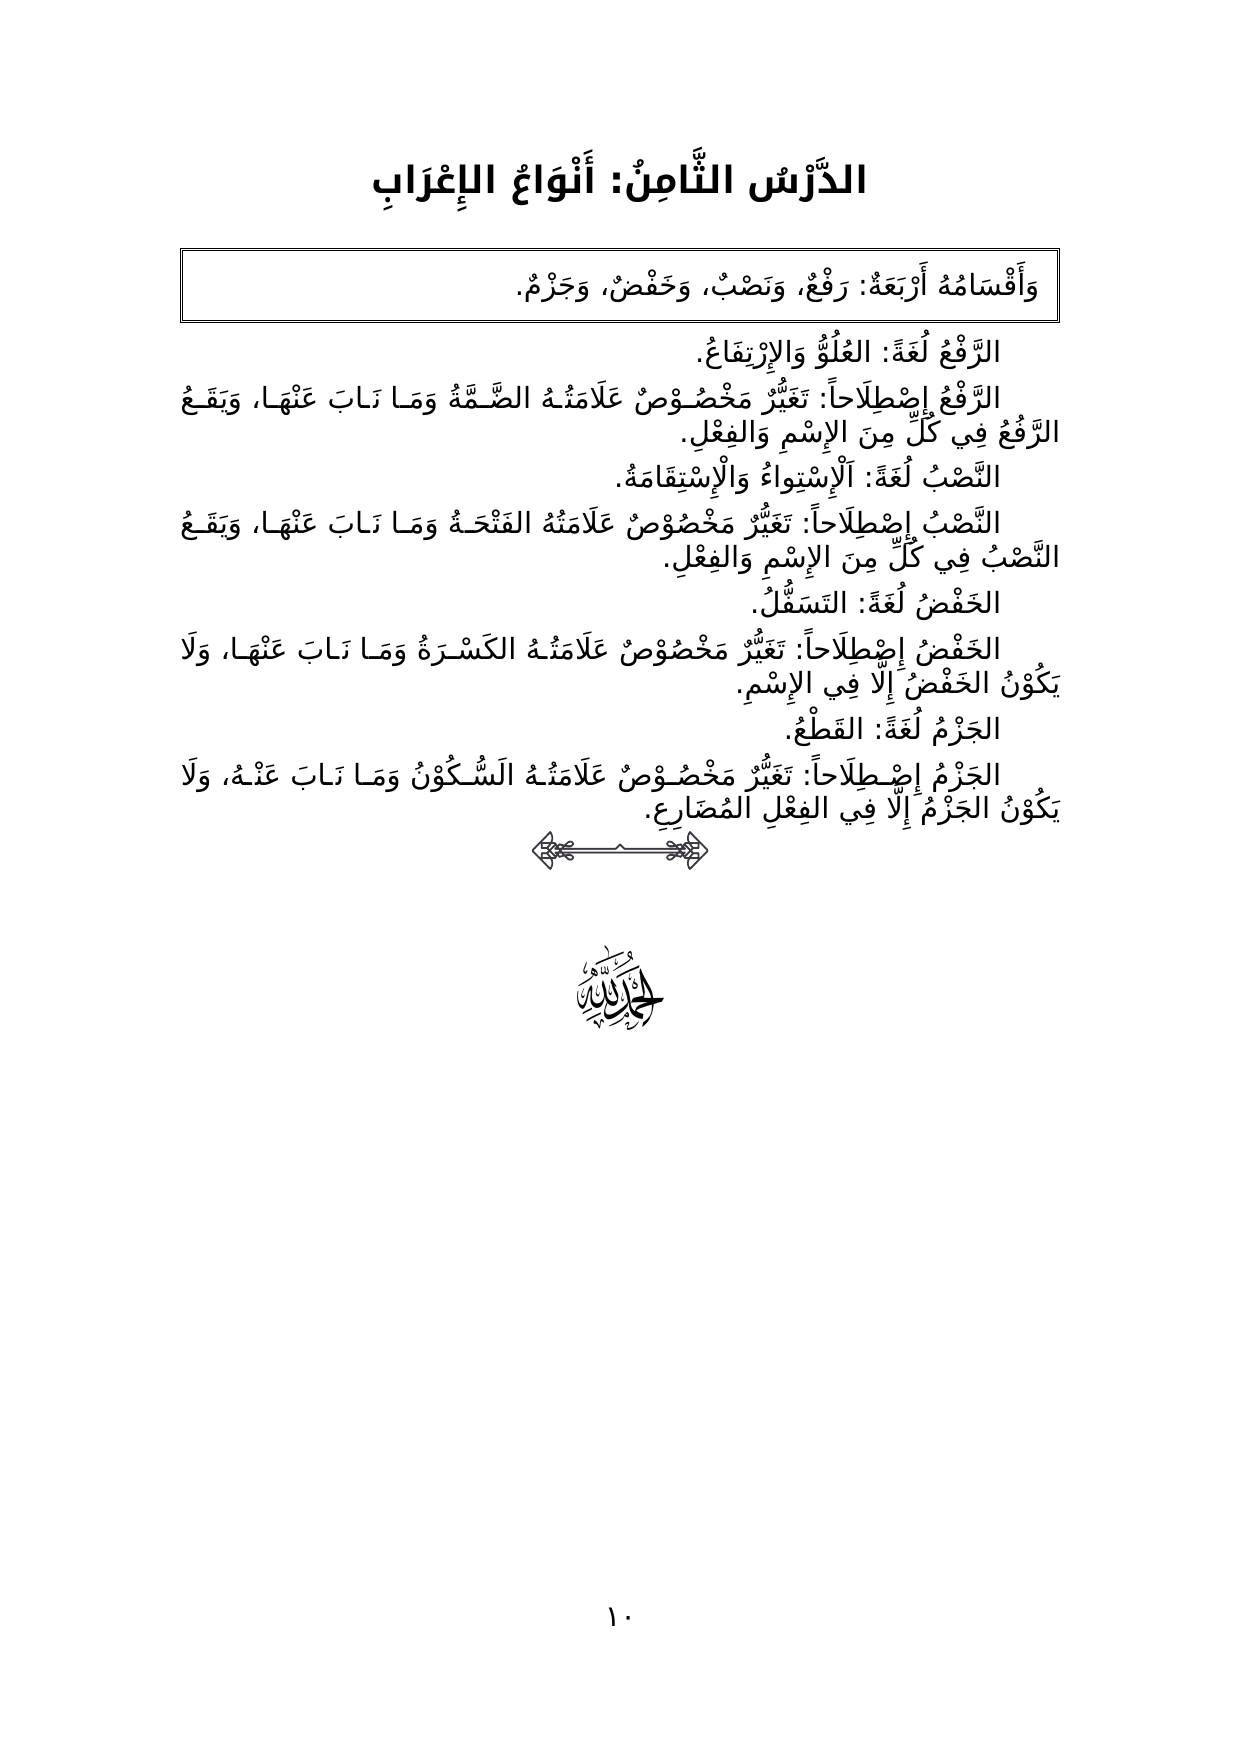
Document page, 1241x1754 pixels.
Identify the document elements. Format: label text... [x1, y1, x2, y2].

text الخَفْضُ إِصْطِلَاحاً: تَغَيُّرٌ مَخْصُوْصٌ عَلَامَتُهُ الكَسْرَةُ وَمَا نَابَ عَنْهَا، وَلَا يَكُوْنُ الخَفْضُ إِلَّا فِي الإِسْمِ. [180, 632, 1060, 700]
text النَّصْبُ لُغَةً: اَلْإِسْتِواءُ وَالْإِسْتِقَامَةُ. [180, 461, 1060, 495]
text الجَزْمُ إِصْطِلَاحاً: تَغَيُّرٌ مَخْصُوْصٌ عَلَامَتُهُ الَسُّكُوْنُ وَمَا نَابَ عَنْهُ، وَلَا يَكُوْنُ الجَزْمُ إِلَّا فِي الفِعْلِ المُضَارِعِ. [180, 758, 1060, 826]
text الرَّفْعُ إِصْطِلَاحاً: تَغَيُّرٌ مَخْصُوْصٌ عَلَامَتُهُ الضَّمَّةُ وَمَا نَابَ عَنْهَا، وَيَقَعُ الرَّفُعُ فِي كُلِّ مِنَ الإِسْمِ وَالفِعْلِ. [180, 381, 1060, 449]
text وَأَقْسَامُهُ أَرْبَعَةٌ: رَفْعٌ، وَنَصْبٌ، وَخَفْضٌ، وَجَزْمٌ. [183, 251, 1057, 320]
text النَّصْبُ إِصْطِلَاحاً: تَغَيُّرٌ مَخْصُوْصٌ عَلَامَتُهُ الفَتْحَةُ وَمَا نَابَ عَنْهَا، وَيَقَعُ النَّصْبُ فِي كُلِّ مِنَ الإِسْمِ وَالفِعْلِ. [180, 507, 1060, 574]
picture [565, 932, 676, 1043]
text الرَّفْعُ لُغَةً: العُلُوُّ وَالإِرْتِفَاعُ. [180, 335, 1060, 369]
text الجَزْمُ لُغَةً: القَطْعُ. [180, 712, 1060, 746]
subtitle الدَّرْسُ الثَّامِنُ: أَنْوَاعُ الإِعْرَابِ [180, 146, 1060, 217]
picture [531, 831, 709, 870]
text الخَفْضُ لُغَةً: التَسَفُّلُ. [180, 586, 1060, 620]
